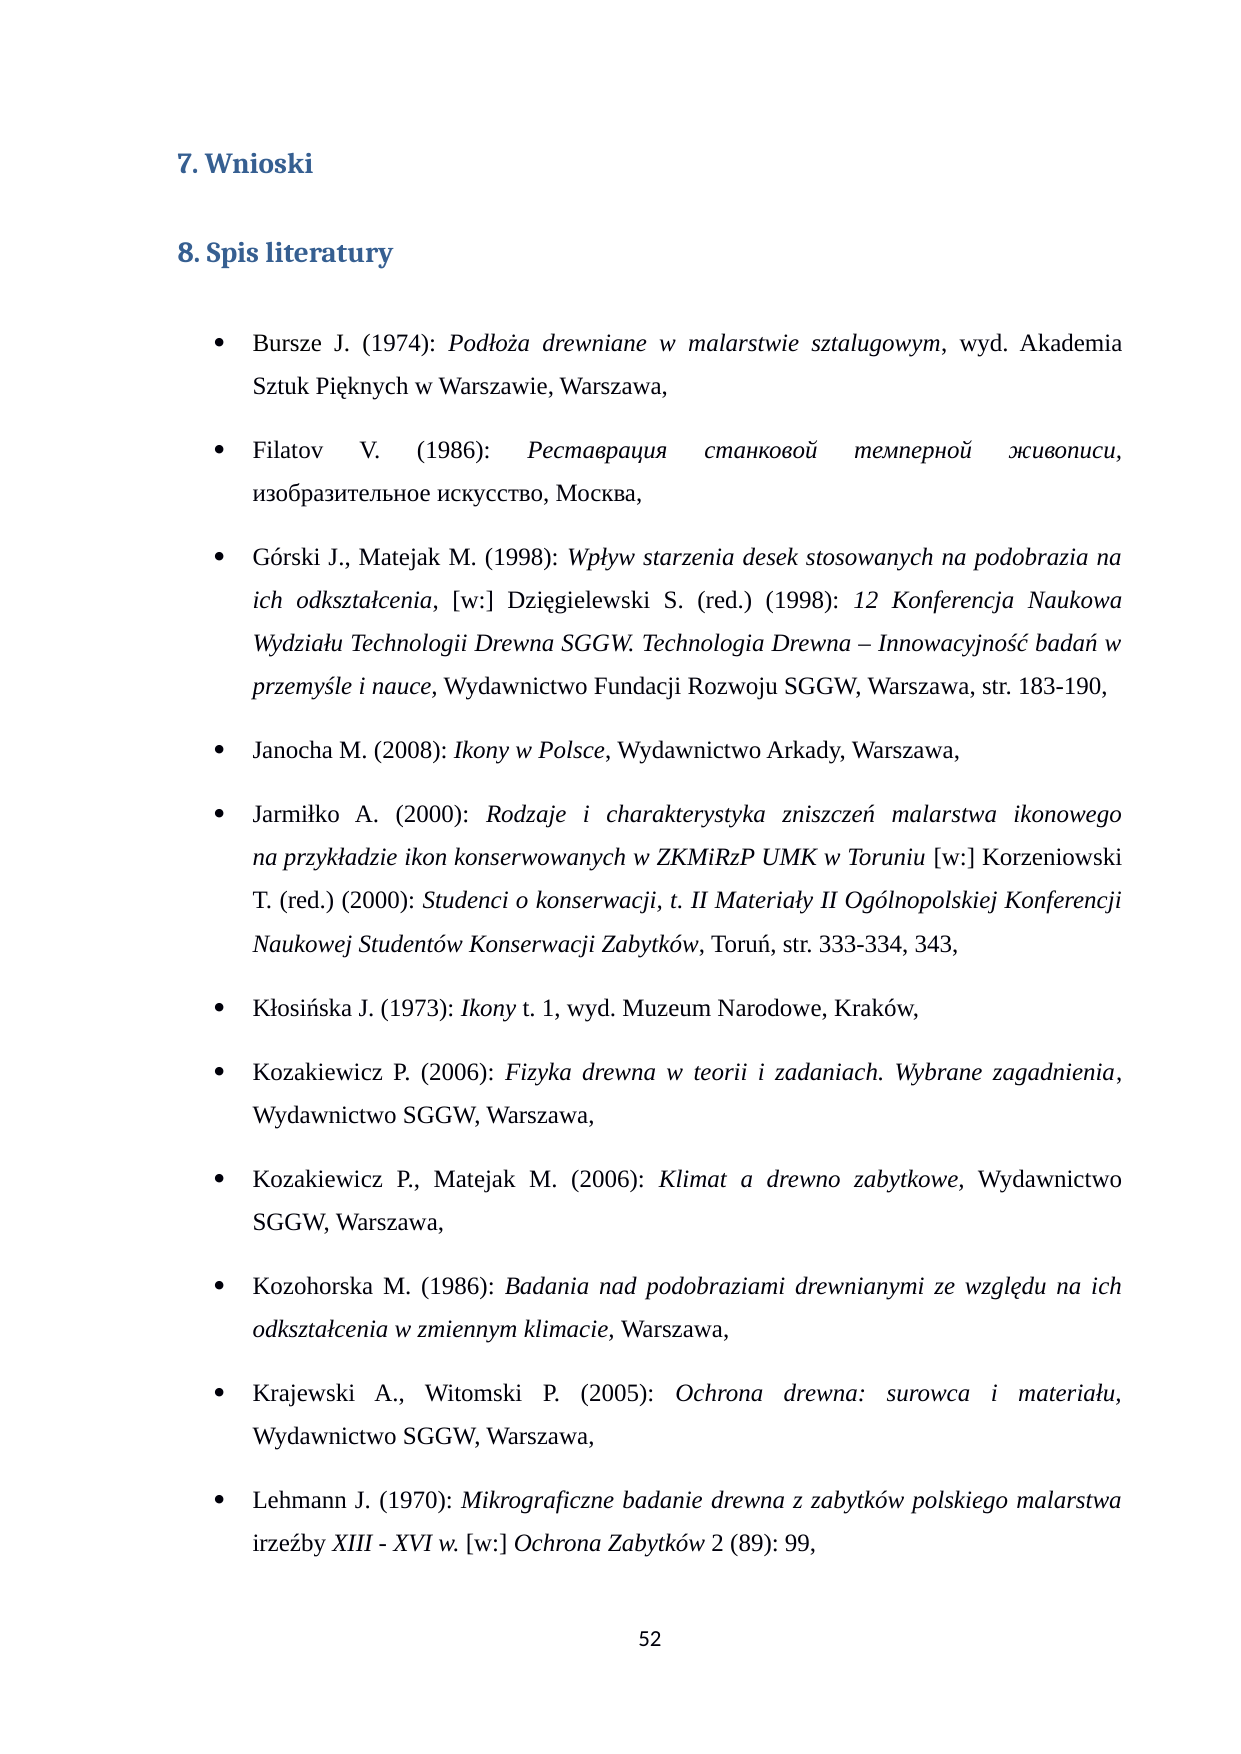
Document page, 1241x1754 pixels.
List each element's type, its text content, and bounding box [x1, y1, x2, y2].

subtitle 7. Wnioski [177, 148, 1122, 181]
subtitle 8. Spis literatury [177, 236, 1122, 270]
list Lehmann J. (1970): Mikrograficzne badanie drewna z zabytków polskiego malarstwa irzeźby XIII - XVI w. [w:] Ochrona Zabytków 2 (89): 99, [215, 1485, 1122, 1557]
list Kłosińska J. (1973): Ikony t. 1, wyd. Muzeum Narodowe, Kraków, [215, 993, 1122, 1021]
list Górski J., Matejak M. (1998): Wpływ starzenia desek stosowanych na podobrazia na ich odkształcenia, [w:] Dzięgielewski S. (red.) (1998): 12 Konferencja Naukowa Wydziału Technologii Drewna SGGW. Technologia Drewna – Innowacyjność badań w przemyśle i nauce, Wydawnictwo Fundacji Rozwoju SGGW, Warszawa, str. 183-190, [215, 542, 1122, 700]
list Krajewski A., Witomski P. (2005): Ochrona drewna: surowca i materiału, Wydawnictwo SGGW, Warszawa, [215, 1378, 1122, 1450]
list Kozakiewicz P., Matejak M. (2006): Klimat a drewno zabytkowe, Wydawnictwo SGGW, Warszawa, [215, 1164, 1122, 1236]
list Filatov V. (1986): Pеставрация станковoй темперной живописи, изобразительное искусство, Москва, [215, 435, 1122, 507]
list Bursze J. (1974): Podłoża drewniane w malarstwie sztalugowym, wyd. Akademia Sztuk Pięknych w Warszawie, Warszawa, [215, 328, 1122, 400]
list Janocha M. (2008): Ikony w Polsce, Wydawnictwo Arkady, Warszawa, [215, 735, 1122, 764]
list Kozakiewicz P. (2006): Fizyka drewna w teorii i zadaniach. Wybrane zagadnienia, Wydawnictwo SGGW, Warszawa, [215, 1057, 1122, 1128]
list Jarmiłko A. (2000): Rodzaje i charakterystyka zniszczeń malarstwa ikonowego na przykładzie ikon konserwowanych w ZKMiRzP UMK w Toruniu [w:] Korzeniowski T. (red.) (2000): Studenci o konserwacji, t. II Materiały II Ogólnopolskiej Konferencji Naukowej Studentów Konserwacji Zabytków, Toruń, str. 333-334, 343, [215, 799, 1122, 957]
list Kozohorska M. (1986): Badania nad podobraziami drewnianymi ze względu na ich odkształcenia w zmiennym klimacie, Warszawa, [215, 1271, 1122, 1343]
